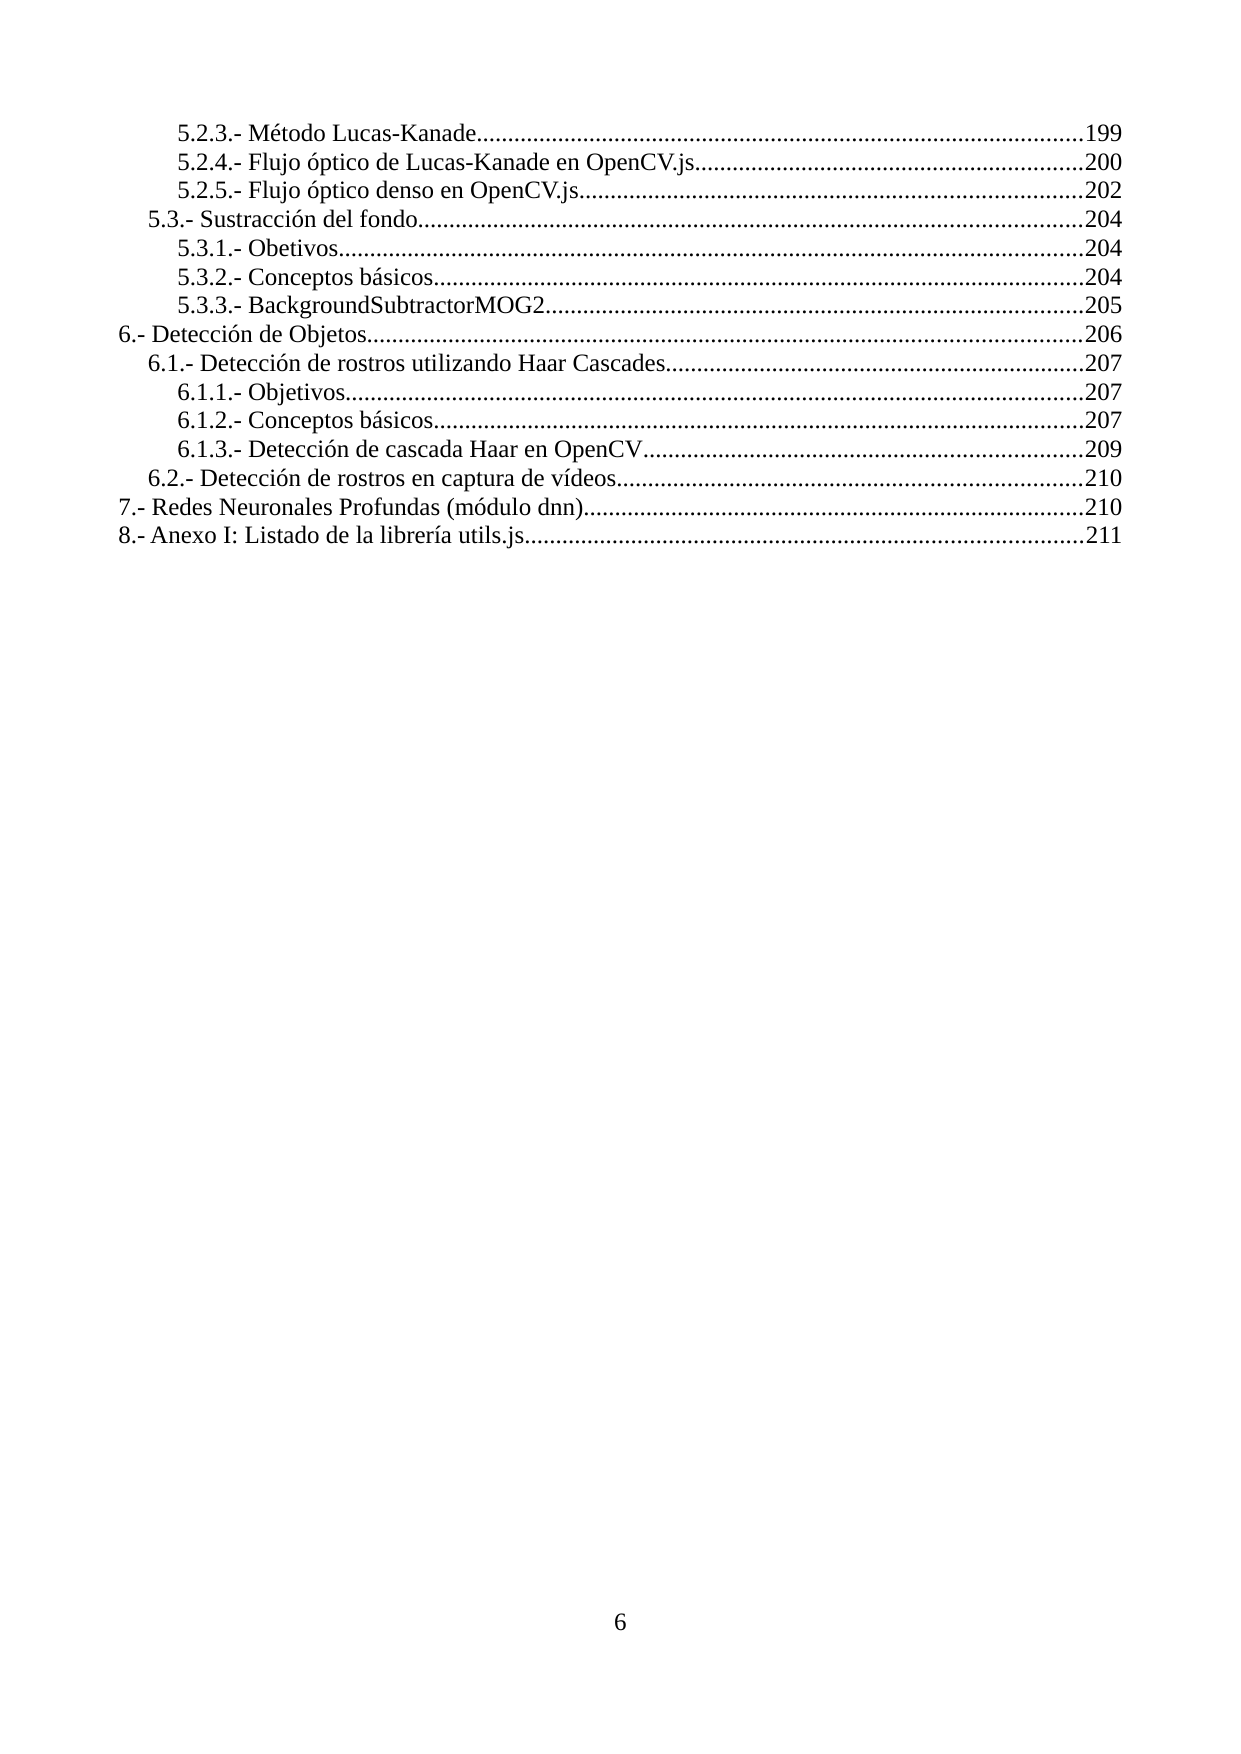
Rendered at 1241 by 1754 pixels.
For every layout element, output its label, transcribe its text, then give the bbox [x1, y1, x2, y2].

text 6.1.- Detección de rostros utilizando Haar Cascades 207 [148, 348, 1122, 377]
text 6.- Detección de Objetos 206 [118, 319, 1122, 348]
text 6.1.3.- Detección de cascada Haar en OpenCV 209 [177, 434, 1122, 463]
text 6.1.1.- Objetivos 207 [177, 377, 1122, 406]
text 5.2.5.- Flujo óptico denso en OpenCV.js 202 [177, 176, 1122, 204]
text 5.3.- Sustracción del fondo 204 [148, 204, 1122, 233]
text 5.3.1.- Obetivos 204 [177, 233, 1122, 262]
text 7.- Redes Neuronales Profundas (módulo dnn) 210 [118, 492, 1122, 521]
text 5.3.2.- Conceptos básicos 204 [177, 262, 1122, 291]
text 6.2.- Detección de rostros en captura de vídeos 210 [148, 463, 1122, 492]
text 5.2.4.- Flujo óptico de Lucas-Kanade en OpenCV.js 200 [177, 147, 1122, 176]
text 6.1.2.- Conceptos básicos 207 [177, 406, 1122, 434]
text 8.- Anexo I: Listado de la librería utils.js 211 [118, 521, 1122, 549]
text 5.3.3.- BackgroundSubtractorMOG2 205 [177, 291, 1122, 319]
text 5.2.3.- Método Lucas-Kanade 199 [177, 118, 1122, 147]
